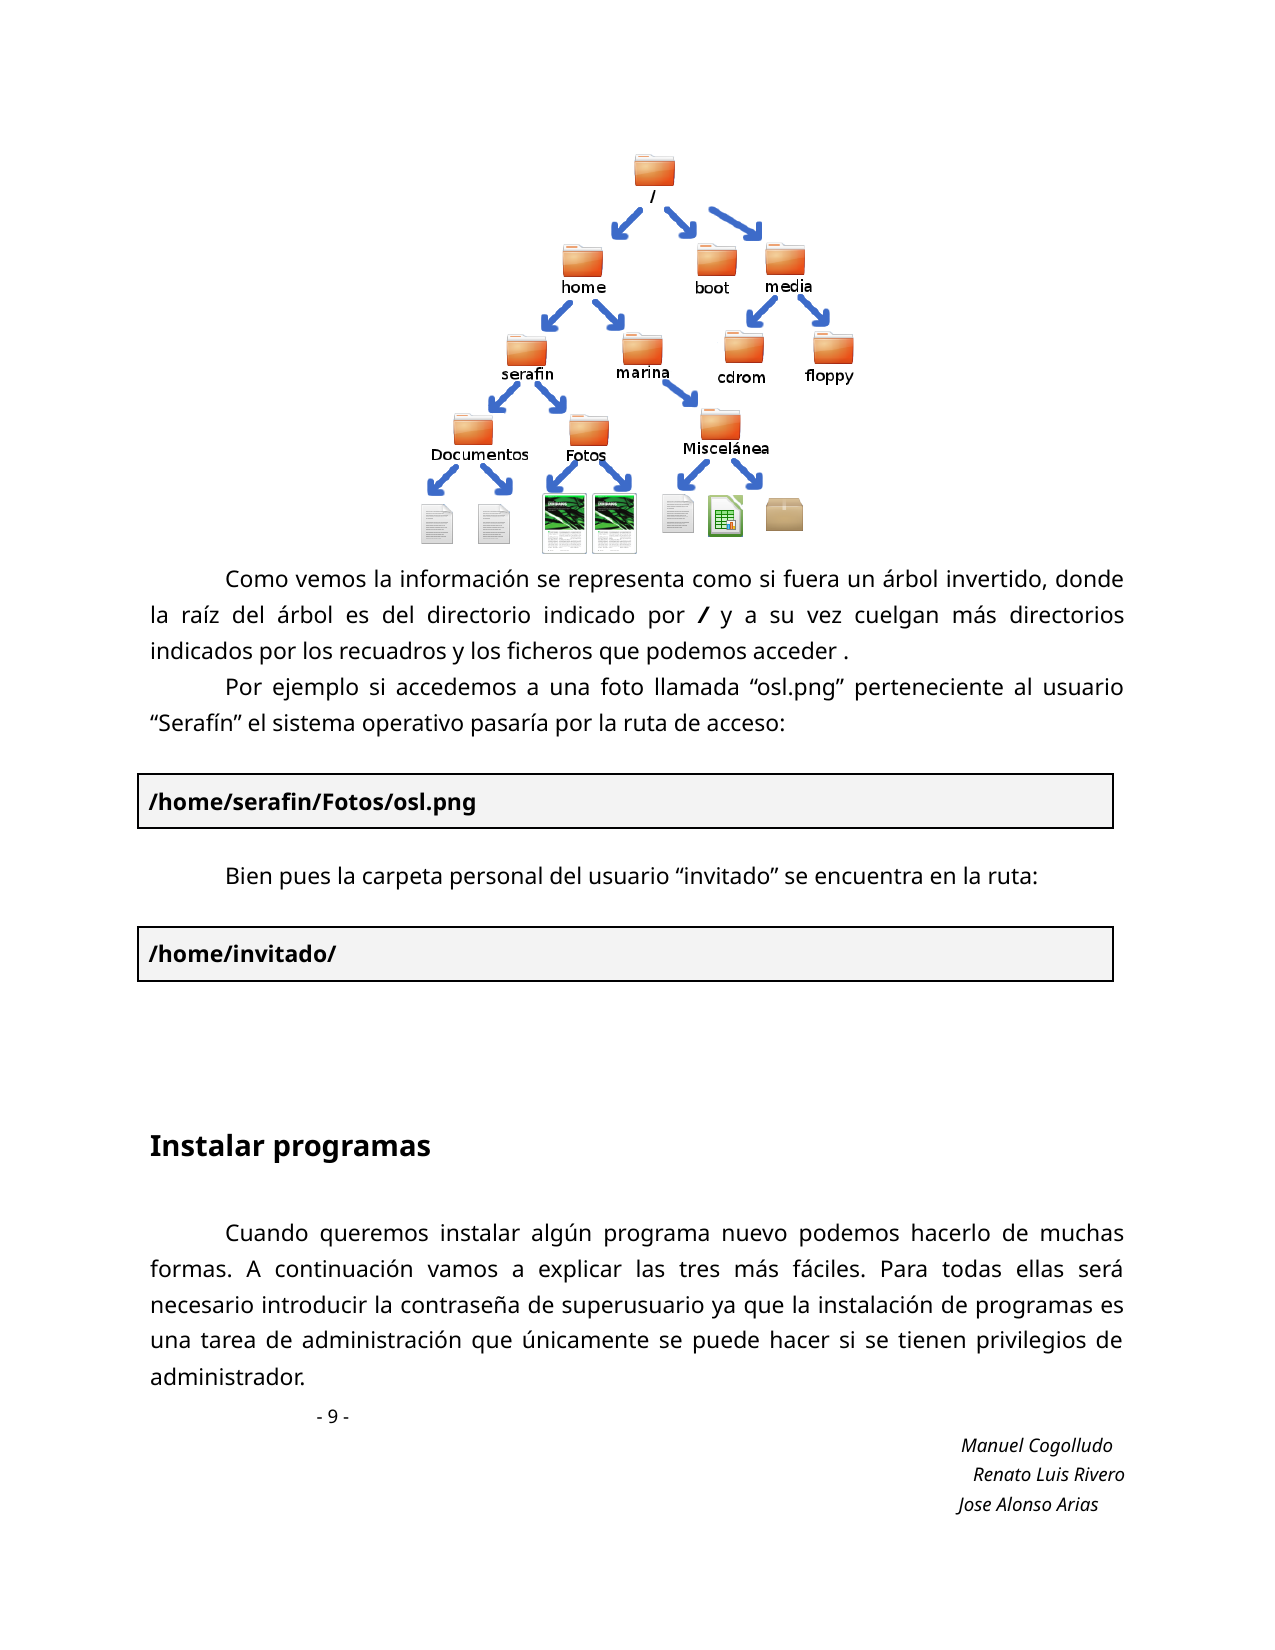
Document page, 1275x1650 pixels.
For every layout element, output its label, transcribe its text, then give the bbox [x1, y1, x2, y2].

text Por ejemplo si accedemos a una foto llamada “osl.png” perteneciente al usuario “Serafín” el sistema operativo pasaría por la ruta de acceso: [150, 671, 1125, 738]
text Como vemos la información se representa como si fuera un árbol invertido, donde la raíz del árbol es del directorio indicado por / y a su vez cuelgan más directorios indicados por los recuadros y los ficheros que podemos acceder . [150, 563, 1125, 666]
picture [414, 150, 861, 560]
text Instalar programas [150, 1125, 1125, 1165]
table_header /home/serafin/Fotos/osl.png [139, 775, 1112, 827]
text Bien pues la carpeta personal del usuario “invitado” se encuentra en la ruta: [150, 859, 1125, 891]
text Cuando queremos instalar algún programa nuevo podemos hacerlo de muchas formas. A continuación vamos a explicar las tres más fáciles. Para todas ellas será necesario introducir la contraseña de superusuario ya que la instalación de programas es una tarea de administración que únicamente se puede hacer si se tienen privilegios de administrador. [150, 1217, 1125, 1392]
table_header /home/invitado/ [139, 928, 1112, 980]
